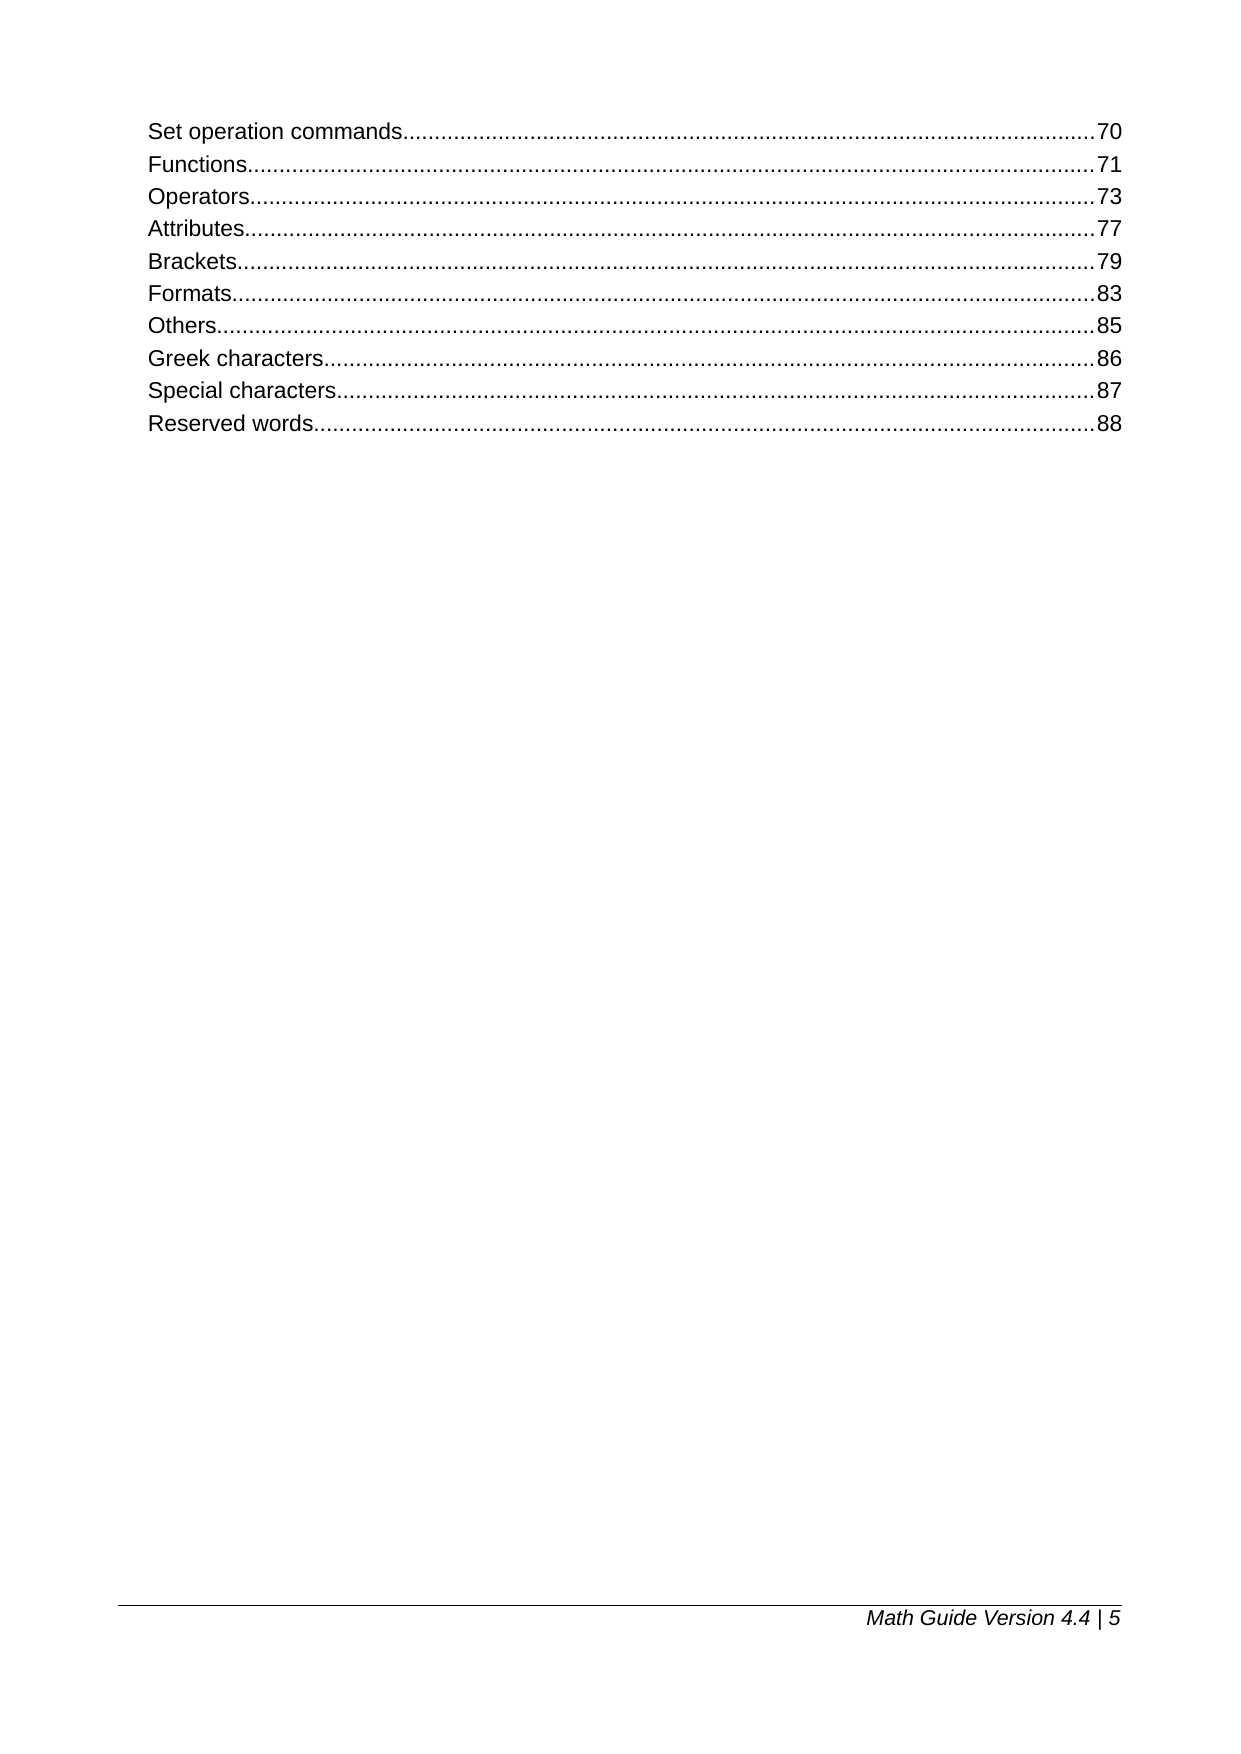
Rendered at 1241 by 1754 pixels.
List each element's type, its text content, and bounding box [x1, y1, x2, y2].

text Operators 73 [148, 183, 1122, 209]
text Others 85 [148, 312, 1122, 339]
text Reserved words 88 [148, 410, 1122, 436]
text Special characters 87 [148, 377, 1122, 404]
text Attributes 77 [148, 215, 1122, 242]
text Brackets 79 [148, 248, 1122, 274]
text Greek characters 86 [148, 345, 1122, 371]
text Formats 83 [148, 280, 1122, 306]
text Functions 71 [148, 151, 1122, 177]
text Set operation commands 70 [148, 118, 1122, 144]
